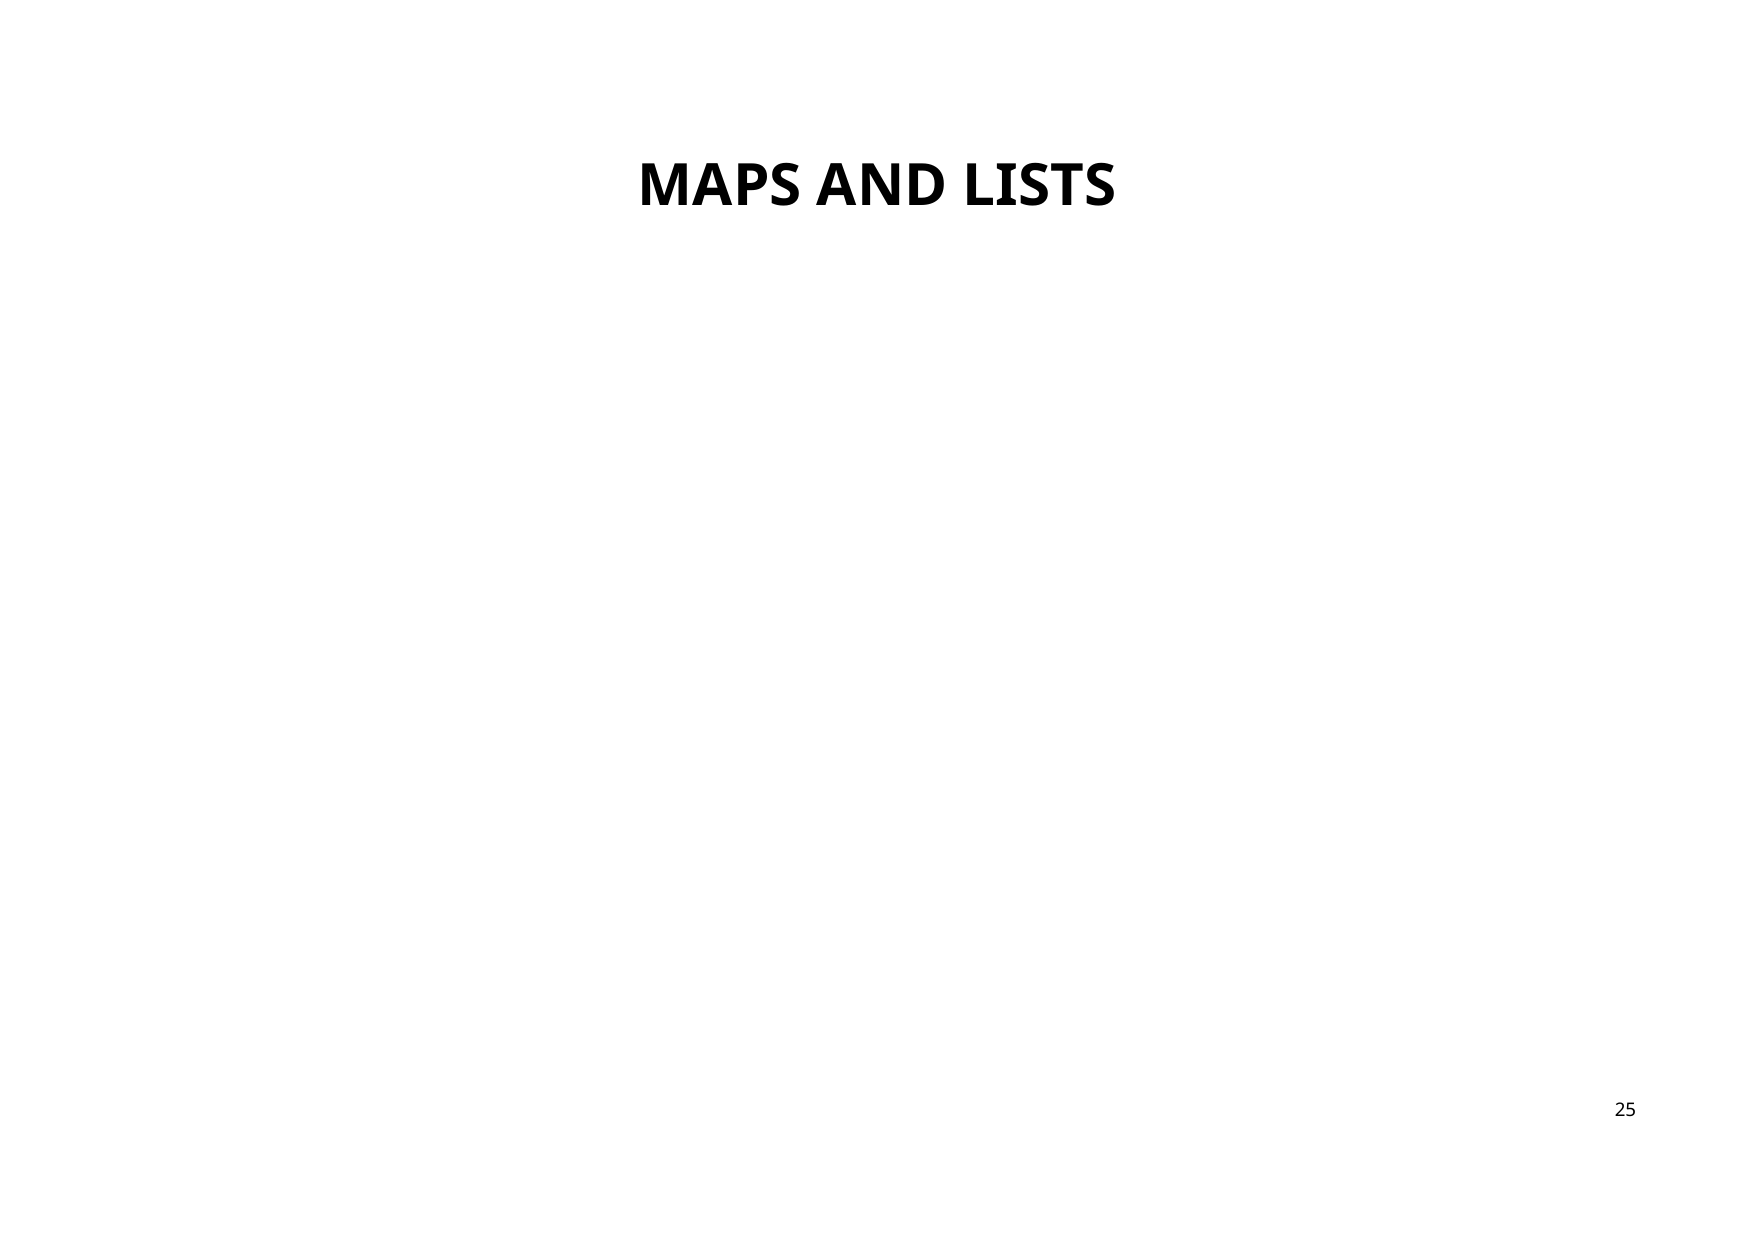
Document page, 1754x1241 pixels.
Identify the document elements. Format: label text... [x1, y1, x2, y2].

title MAPS AND LISTS [118, 143, 1636, 223]
